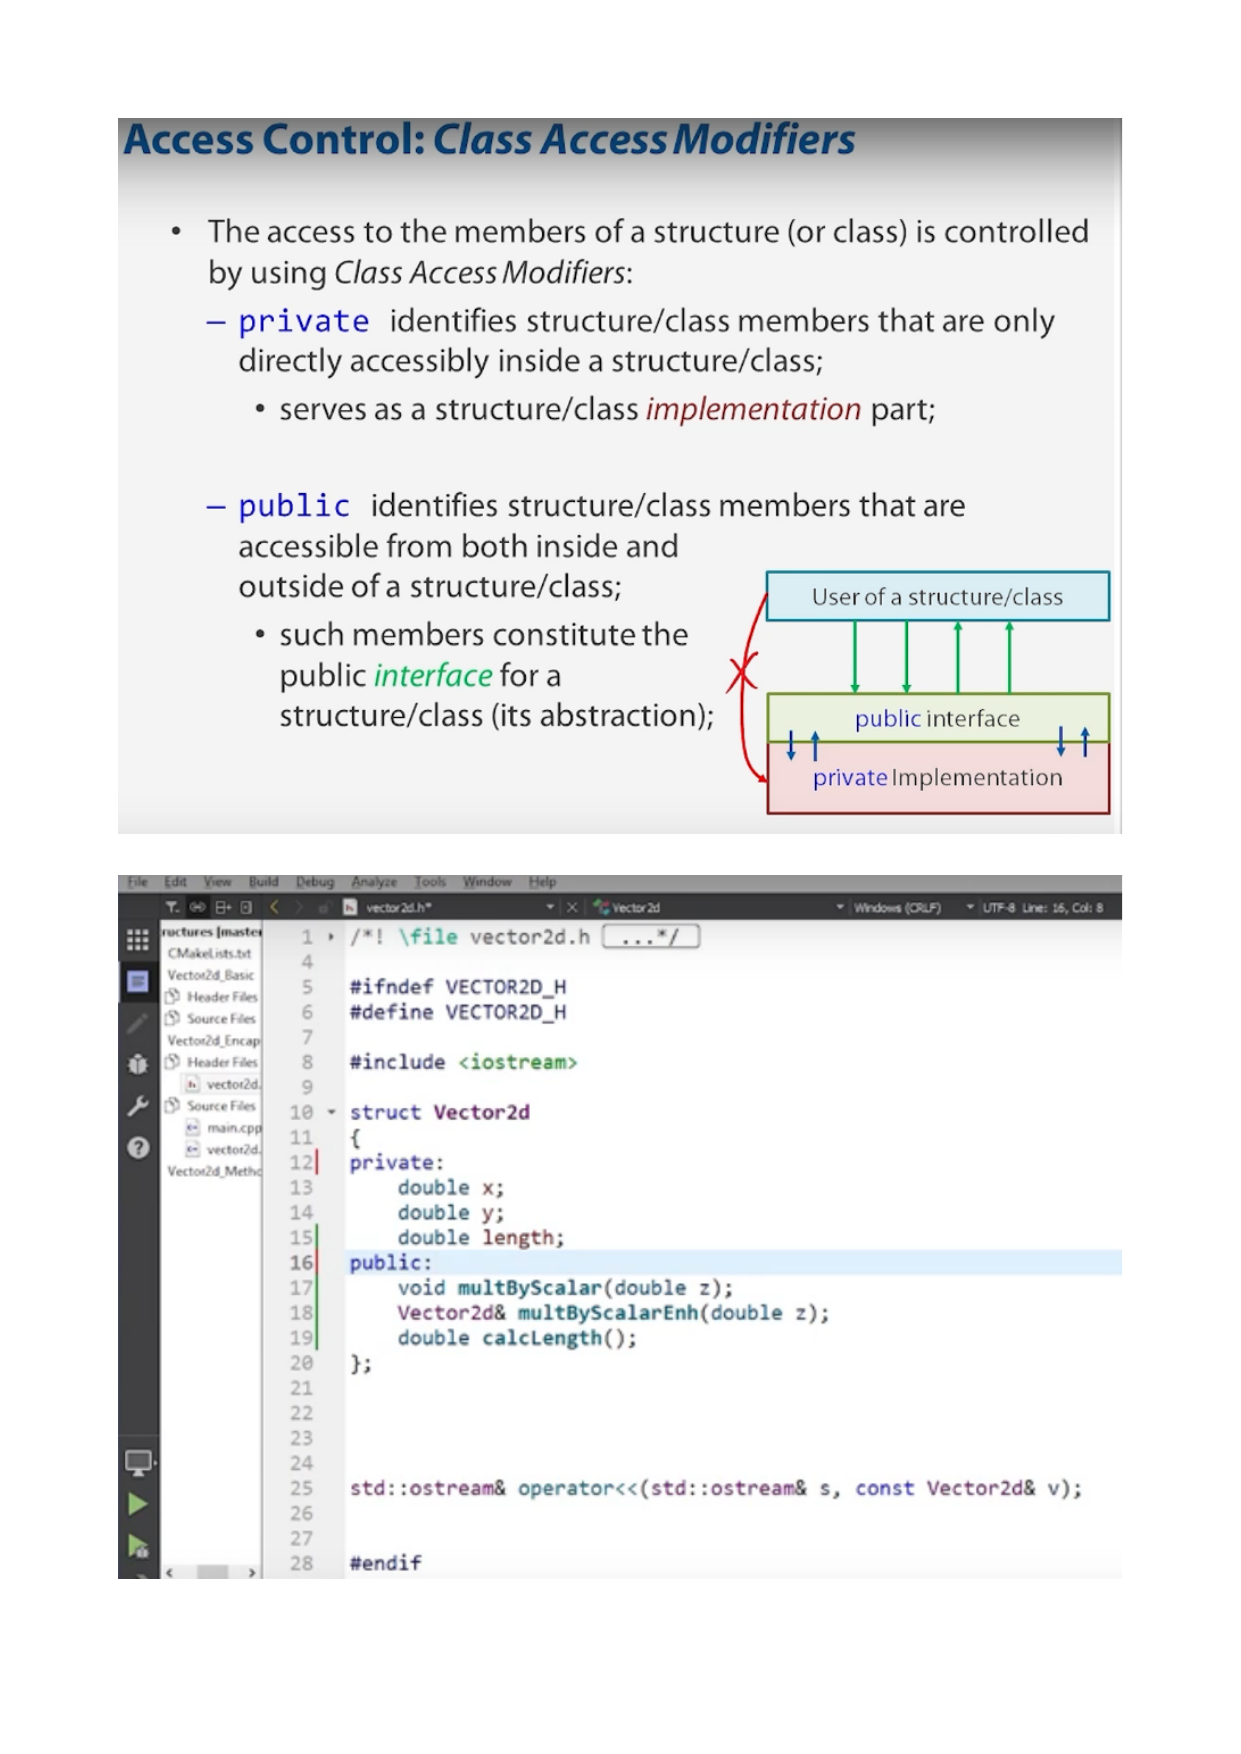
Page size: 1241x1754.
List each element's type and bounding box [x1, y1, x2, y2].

picture [118, 875, 1123, 1579]
picture [118, 118, 1123, 834]
